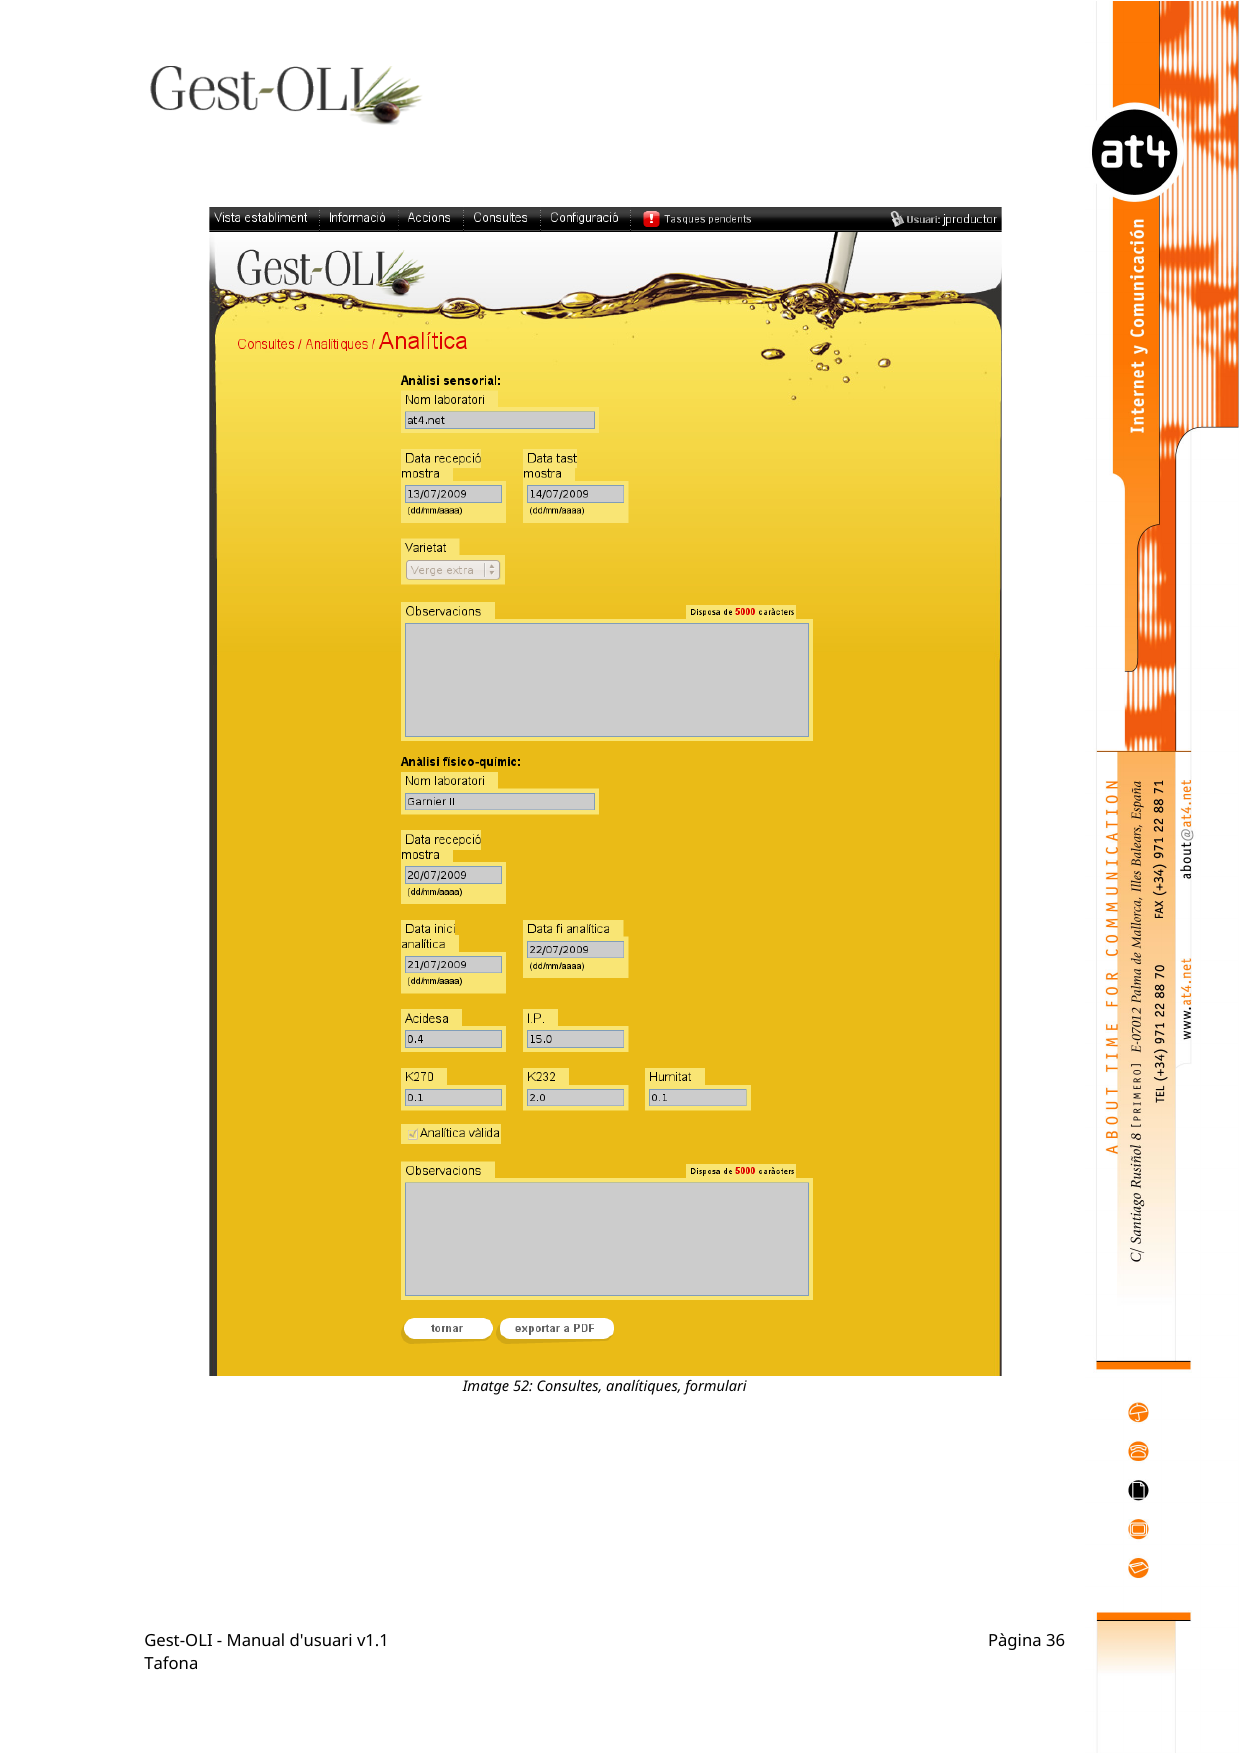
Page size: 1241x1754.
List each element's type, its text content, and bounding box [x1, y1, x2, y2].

picture [209, 207, 1002, 1376]
picture [149, 66, 423, 126]
text Imatge 52: Consultes, analítiques, formulari [209, 1376, 1002, 1396]
picture [1085, 1, 1239, 1753]
